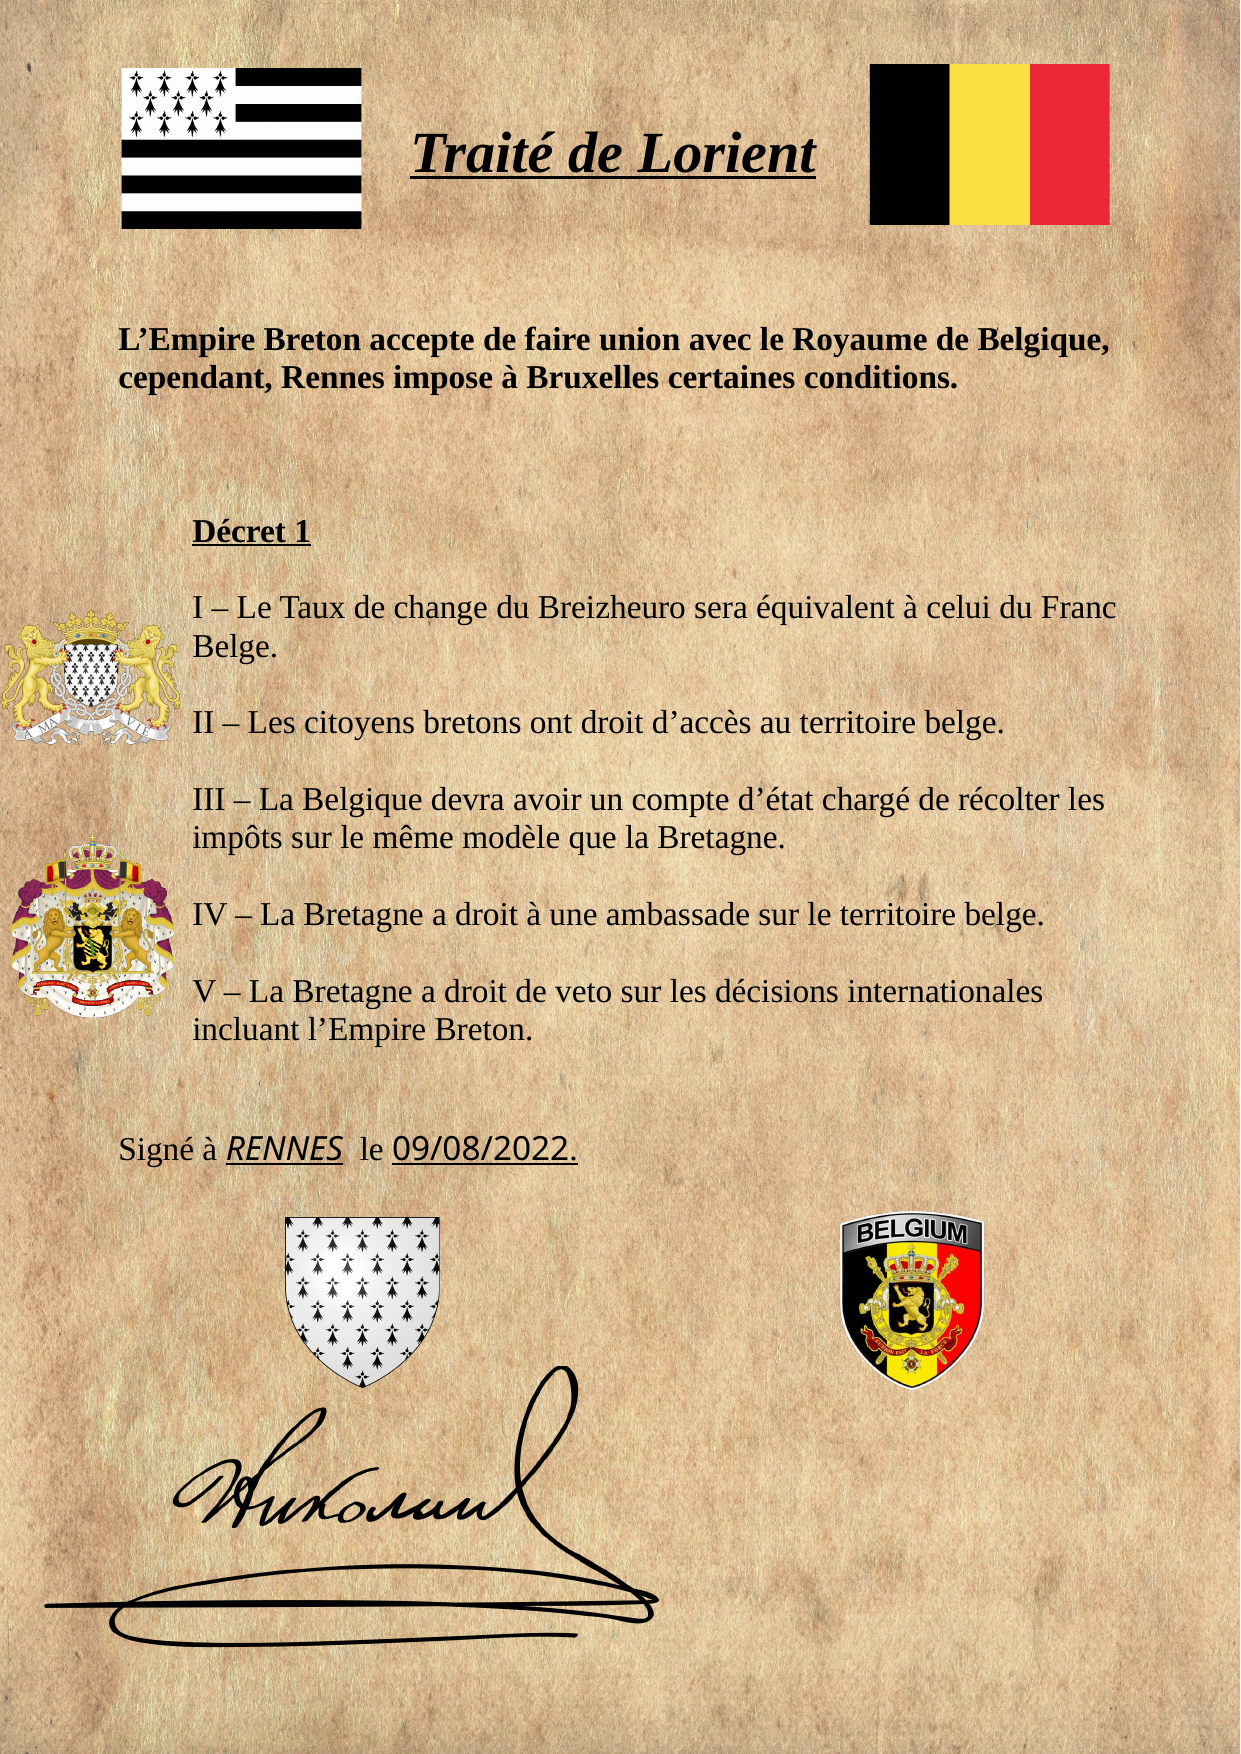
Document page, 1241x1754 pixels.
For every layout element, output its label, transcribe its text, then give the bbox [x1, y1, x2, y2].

text Traité de Lorient [362, 118, 869, 185]
picture [44, 1217, 661, 1648]
text II – Les citoyens bretons ont droit d’accès au territoire belge. [181, 703, 1122, 741]
text [1110, 118, 1122, 185]
picture [121, 68, 362, 229]
text L’Empire Breton accepte de faire union avec le Royaume de Belgique, cependant, Rennes impose à Bruxelles certaines conditions. [118, 319, 1122, 396]
text III – La Belgique devra avoir un compte d’état chargé de récolter les impôts sur le même modèle que la Bretagne. [118, 779, 1122, 856]
text Décret 1 [192, 511, 1122, 549]
picture [2, 609, 181, 745]
text IV – La Bretagne a droit à une ambassade sur le territoire belge. [175, 894, 1122, 933]
text V – La Bretagne a droit de veto sur les décisions internationales incluant l’Empire Breton. [118, 971, 1122, 1048]
picture [10, 834, 175, 1018]
picture [869, 64, 1110, 225]
text I – Le Taux de change du Breizheuro sera équivalent à celui du Franc Belge. [118, 588, 1122, 664]
picture [816, 1209, 1008, 1393]
text Signé à RENNES le 09/08/2022. [118, 1124, 1122, 1170]
